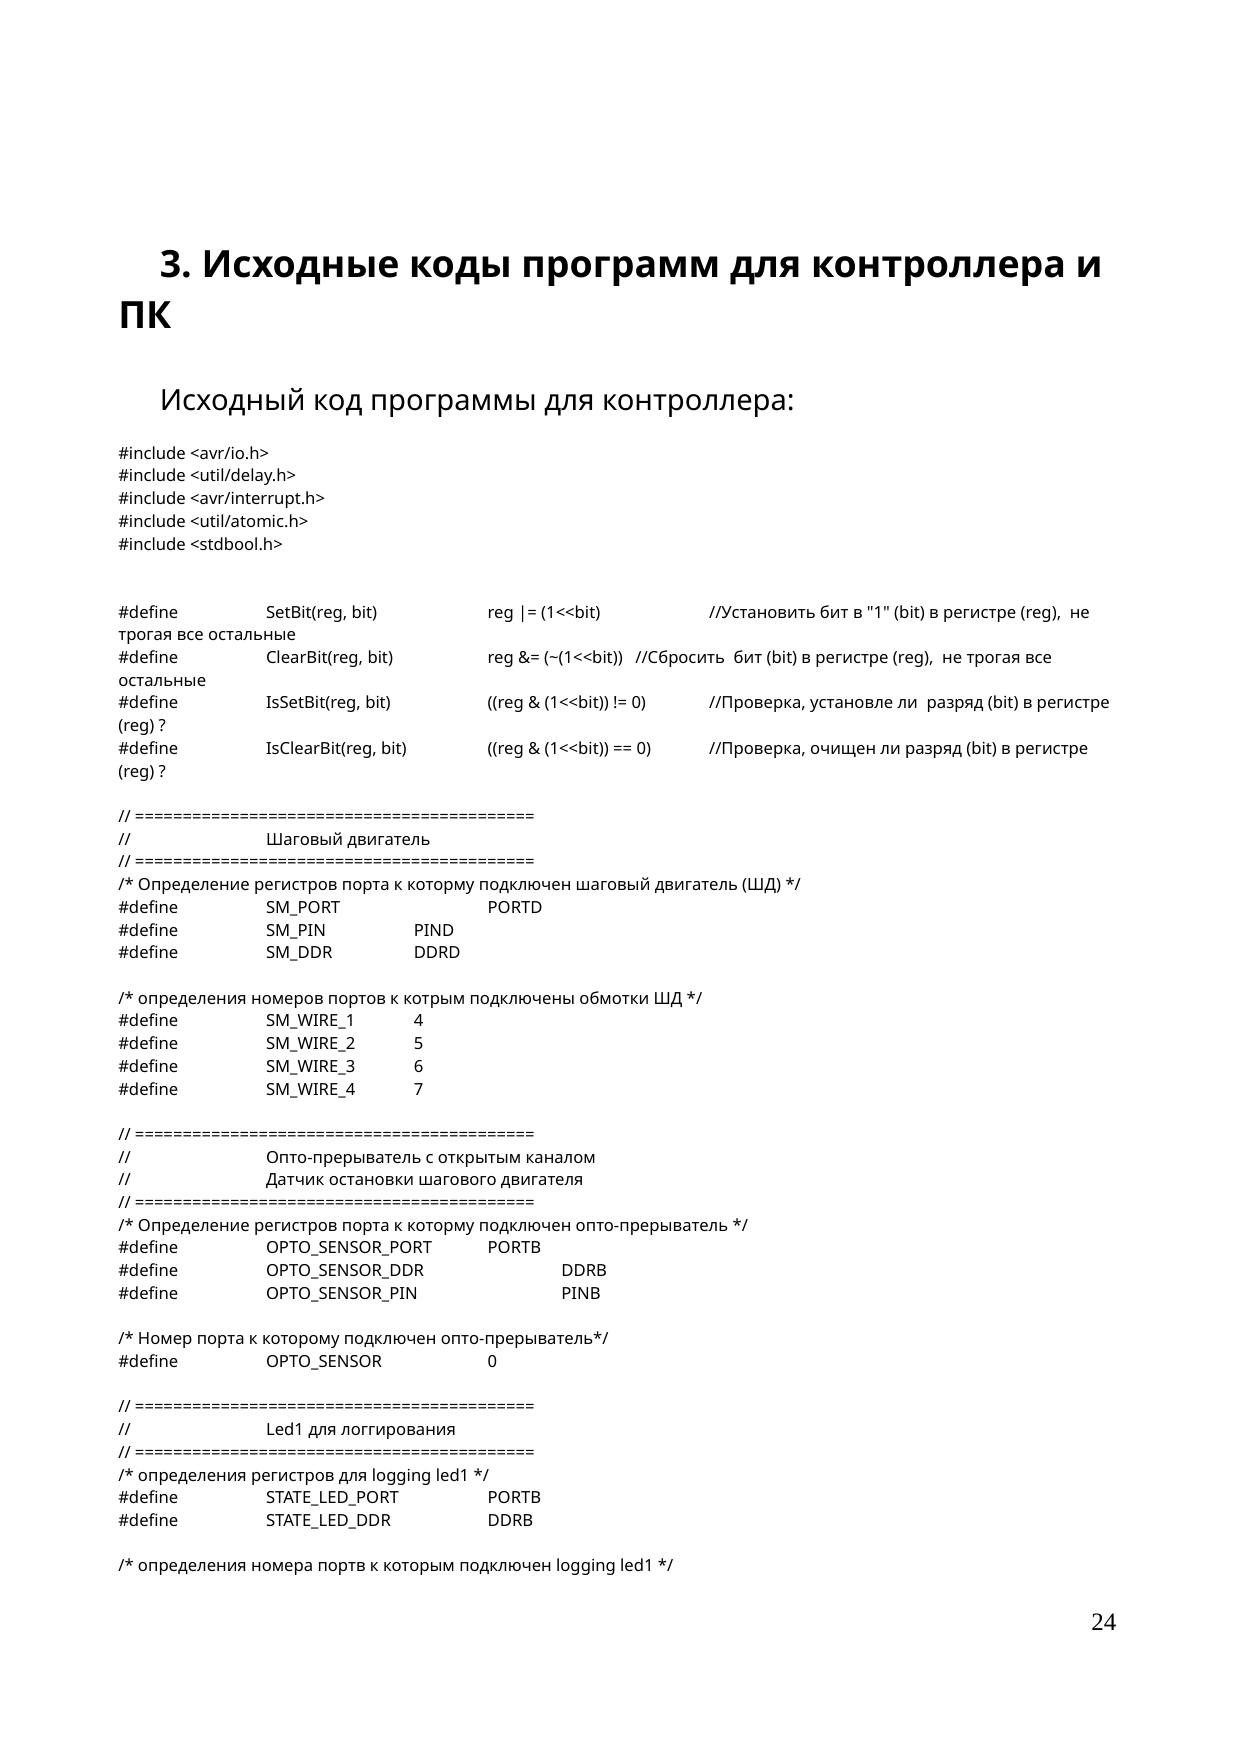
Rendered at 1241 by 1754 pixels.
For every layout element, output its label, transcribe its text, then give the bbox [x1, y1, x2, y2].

text #define OPTO_SENSOR_DDR DDRB [118, 1259, 1122, 1281]
text /* Номер порта к которому подключен опто-прерыватель*/ [118, 1327, 1122, 1349]
text // Шаговый двигатель [118, 827, 1122, 850]
text // ========================================== [118, 1395, 1122, 1418]
text // Опто-прерыватель с открытым каналом [118, 1145, 1122, 1168]
text #define SM_WIRE_4 7 [118, 1077, 1122, 1100]
text #define IsClearBit(reg, bit) ((reg & (1<<bit)) == 0) //Проверка, очищен ли разряд (bit) в регистре (reg) ? [118, 736, 1122, 782]
text // ========================================== [118, 1191, 1122, 1213]
text /* Определение регистров порта к которму подключен опто-прерыватель */ [118, 1213, 1122, 1236]
text #define SM_WIRE_3 6 [118, 1054, 1122, 1077]
text #define SM_PORT PORTD [118, 895, 1122, 918]
text #define STATE_LED_PORT PORTB [118, 1486, 1122, 1508]
text #define SM_WIRE_2 5 [118, 1032, 1122, 1054]
text /* Определение регистров порта к которму подключен шаговый двигатель (ШД) */ [118, 873, 1122, 895]
text // Led1 для логгирования [118, 1418, 1122, 1440]
text /* определения регистров для logging led1 */ [118, 1463, 1122, 1486]
text // ========================================== [118, 1122, 1122, 1145]
text #define SM_WIRE_1 4 [118, 1009, 1122, 1032]
text #define SetBit(reg, bit) reg |= (1<<bit) //Установить бит в "1" (bit) в регистре (reg), не трогая все остальные [118, 600, 1122, 646]
text // ========================================== [118, 804, 1122, 827]
text #define OPTO_SENSOR_PORT PORTB [118, 1236, 1122, 1259]
text #include <avr/interrupt.h> [118, 487, 1122, 509]
text #define IsSetBit(reg, bit) ((reg & (1<<bit)) != 0) //Проверка, установле ли разряд (bit) в регистре (reg) ? [118, 691, 1122, 736]
text #define OPTO_SENSOR 0 [118, 1349, 1122, 1372]
text #include <util/delay.h> [118, 464, 1122, 487]
text #include <stdbool.h> [118, 532, 1122, 555]
text #define ClearBit(reg, bit) reg &= (~(1<<bit)) //Сбросить бит (bit) в регистре (reg), не трогая все остальные [118, 646, 1122, 691]
text Исходный код программы для контроллера: [118, 379, 1122, 418]
text // ========================================== [118, 1440, 1122, 1463]
text /* определения номеров портов к котрым подключены обмотки ШД */ [118, 986, 1122, 1009]
text #define SM_PIN PIND [118, 918, 1122, 941]
text #define SM_DDR DDRD [118, 941, 1122, 963]
text /* определения номера портв к которым подключен logging led1 */ [118, 1554, 1122, 1577]
text // ========================================== [118, 850, 1122, 873]
text #include <avr/io.h> [118, 441, 1122, 464]
text 3. Исходные коды программ для контроллера и ПК [118, 237, 1122, 339]
text #define OPTO_SENSOR_PIN PINB [118, 1281, 1122, 1304]
text // Датчик остановки шагового двигателя [118, 1168, 1122, 1191]
text #include <util/atomic.h> [118, 509, 1122, 532]
text #define STATE_LED_DDR DDRB [118, 1508, 1122, 1531]
